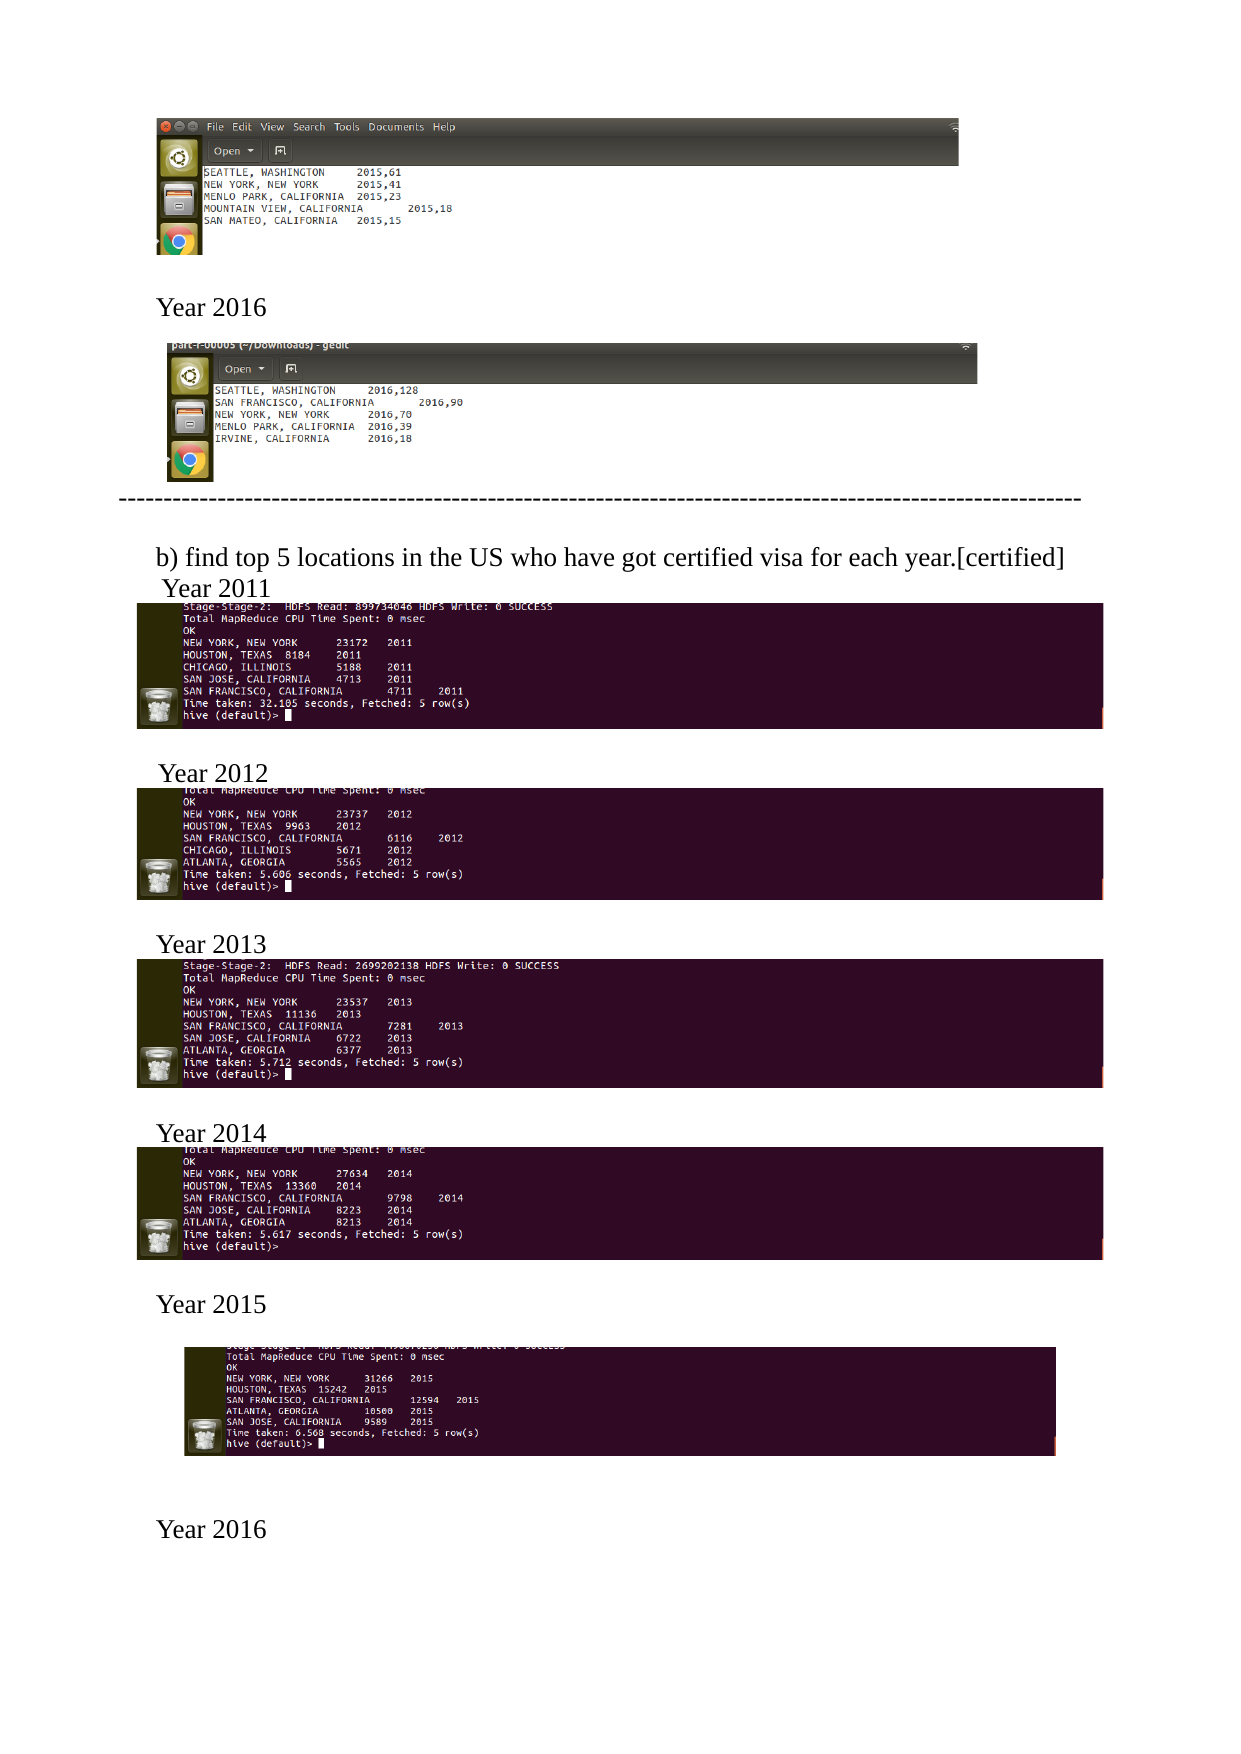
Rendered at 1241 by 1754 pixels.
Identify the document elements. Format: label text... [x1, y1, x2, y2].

text b) find top 5 locations in the US who have got certified visa for each year.[certified] [156, 541, 1122, 572]
text Year 2016 [156, 1513, 1122, 1544]
text Year 2011 [156, 572, 1122, 603]
text Year 2016 [156, 291, 1122, 322]
text Year 2013 [156, 929, 1122, 960]
picture [299, 343, 978, 367]
text Year 2012 [118, 757, 1122, 788]
text Year 2015 [156, 1288, 1122, 1319]
text ----------------------------------------------------------------------------------------------------------- [118, 466, 1122, 512]
text Year 2014 [156, 1117, 1122, 1148]
